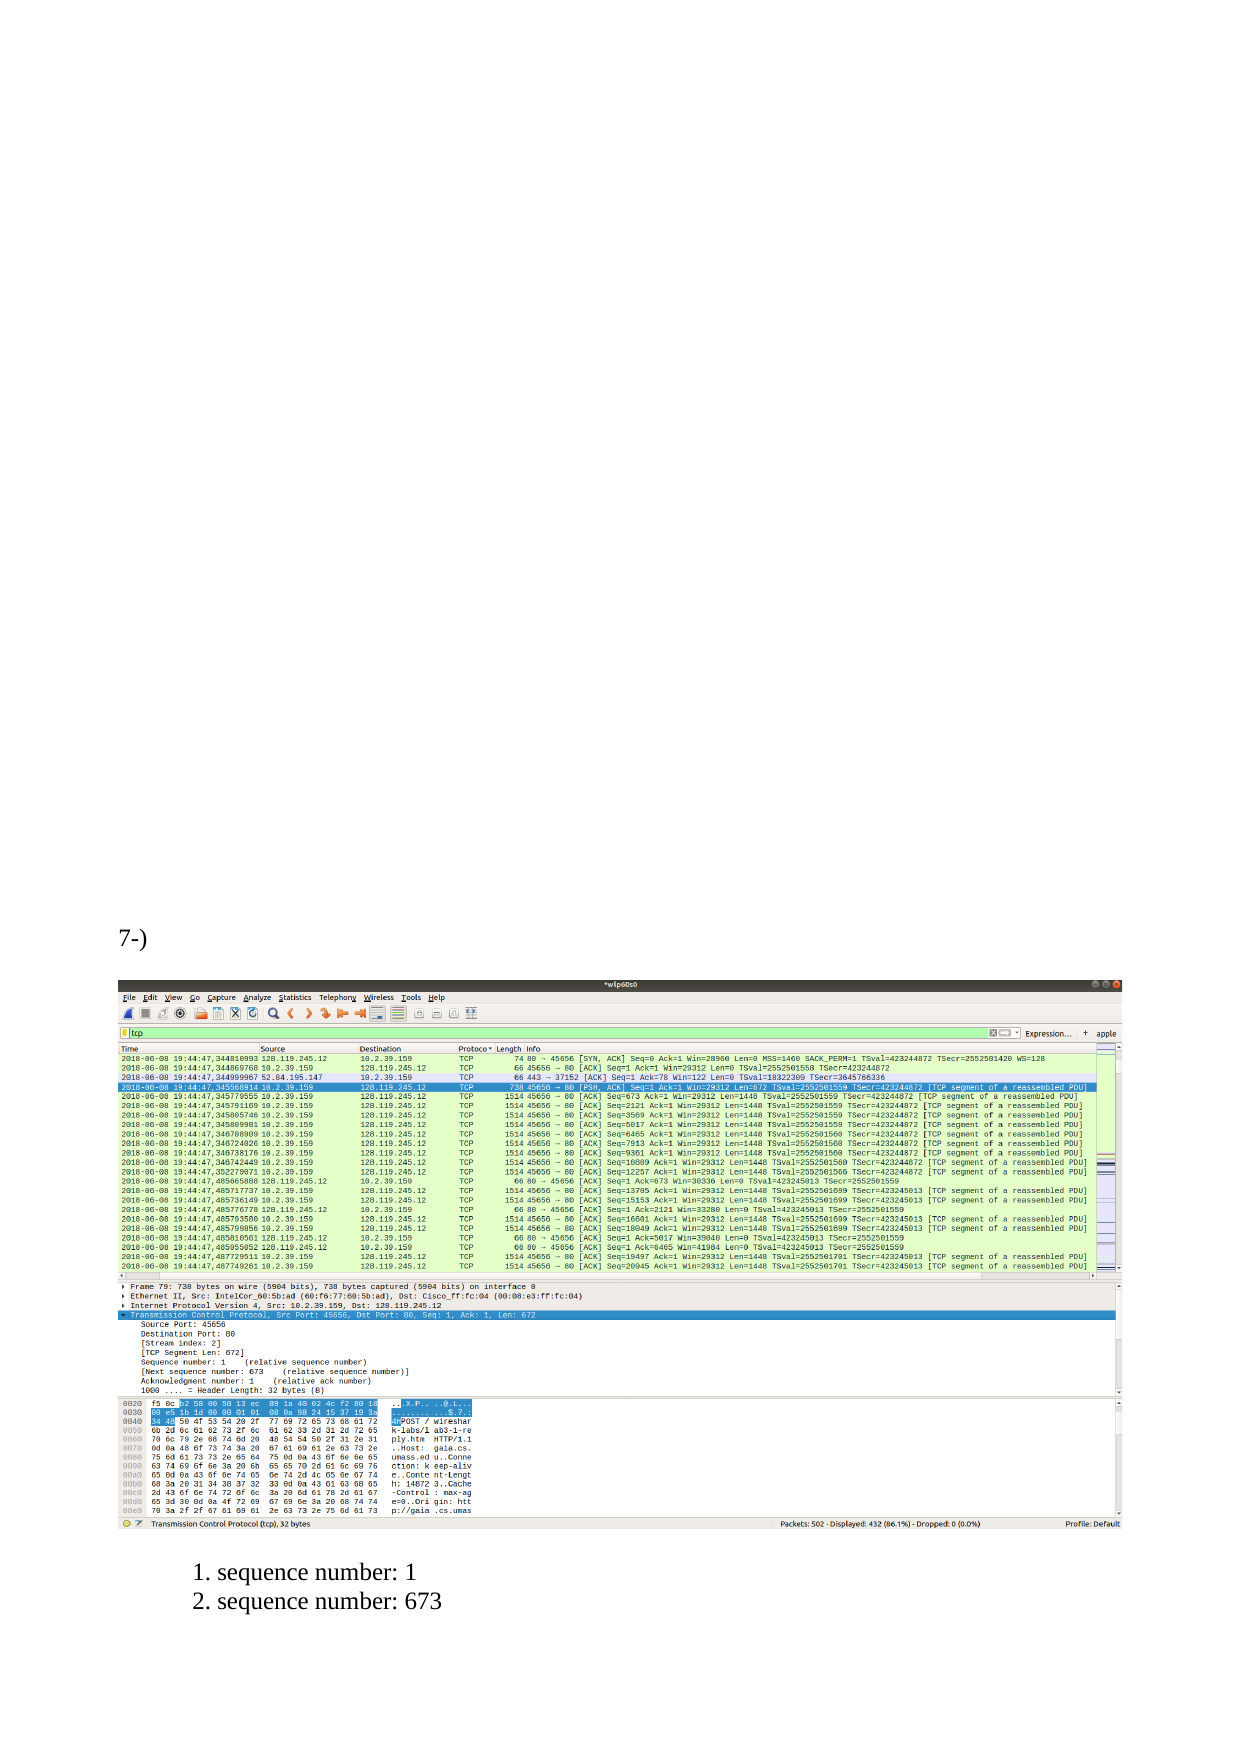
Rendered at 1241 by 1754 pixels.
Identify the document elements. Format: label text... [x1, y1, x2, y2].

text 7-) [118, 923, 1122, 952]
picture [118, 980, 1123, 1529]
text 1. sequence number: 1 [118, 1557, 1122, 1586]
text 2. sequence number: 673 [118, 1586, 1122, 1614]
